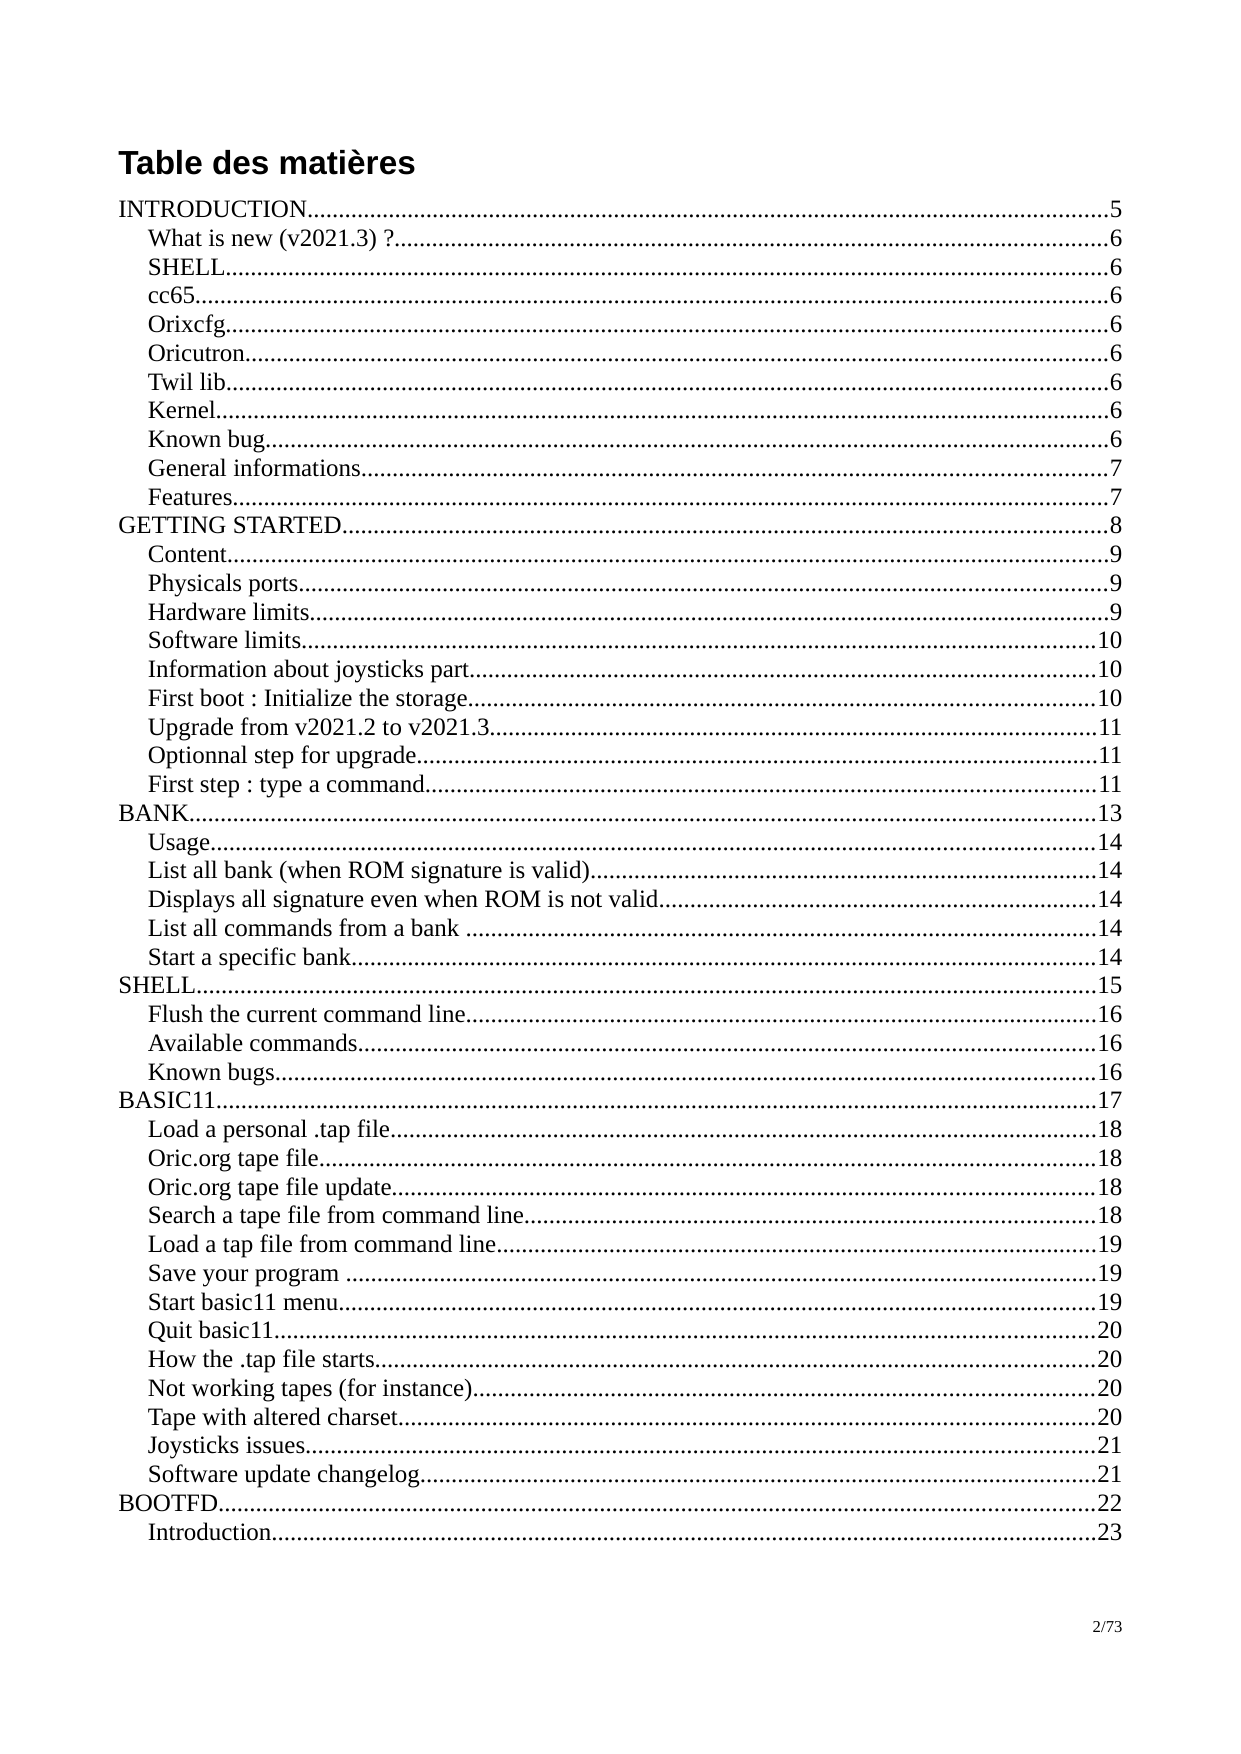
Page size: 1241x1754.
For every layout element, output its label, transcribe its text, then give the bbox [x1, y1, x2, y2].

text Displays all signature even when ROM is not valid 14 [148, 884, 1122, 913]
text Search a tape file from command line 18 [148, 1200, 1122, 1229]
text Introduction 23 [148, 1517, 1122, 1545]
text GETTING STARTED 8 [118, 510, 1122, 539]
text Quit basic11 20 [148, 1315, 1122, 1344]
text Orixcfg 6 [148, 309, 1122, 338]
text Joysticks issues 21 [148, 1430, 1122, 1459]
text Software limits 10 [148, 625, 1122, 654]
text Content 9 [148, 539, 1122, 568]
text Not working tapes (for instance) 20 [148, 1373, 1122, 1402]
text Flush the current command line 16 [148, 999, 1122, 1028]
text SHELL 6 [148, 252, 1122, 280]
text List all bank (when ROM signature is valid) 14 [148, 855, 1122, 884]
text Oricutron 6 [148, 338, 1122, 367]
text First step : type a command 11 [148, 769, 1122, 798]
subtitle Table des matières [118, 143, 1122, 182]
text Oric.org tape file 18 [148, 1143, 1122, 1172]
text Oric.org tape file update 18 [148, 1172, 1122, 1200]
text Upgrade from v2021.2 to v2021.3 11 [148, 712, 1122, 740]
text Features 7 [148, 482, 1122, 510]
text BANK 13 [118, 798, 1122, 827]
text INTRODUCTION 5 [118, 194, 1122, 223]
text Software update changelog 21 [148, 1459, 1122, 1488]
text Load a personal .tap file 18 [148, 1114, 1122, 1143]
text BASIC11 17 [118, 1085, 1122, 1114]
text Optionnal step for upgrade 11 [148, 740, 1122, 769]
text Hardware limits 9 [148, 597, 1122, 625]
text Information about joysticks part 10 [148, 654, 1122, 683]
text cc65 6 [148, 280, 1122, 309]
text Start a specific bank 14 [148, 942, 1122, 970]
text What is new (v2021.3) ? 6 [148, 223, 1122, 252]
text General informations 7 [148, 453, 1122, 482]
text Known bugs 16 [148, 1057, 1122, 1085]
text Available commands 16 [148, 1028, 1122, 1057]
text Physicals ports 9 [148, 568, 1122, 597]
text BOOTFD 22 [118, 1488, 1122, 1517]
text Tape with altered charset 20 [148, 1402, 1122, 1430]
text SHELL 15 [118, 970, 1122, 999]
text First boot : Initialize the storage 10 [148, 683, 1122, 712]
text Load a tap file from command line 19 [148, 1229, 1122, 1258]
text List all commands from a bank 14 [148, 913, 1122, 942]
text Known bug 6 [148, 424, 1122, 453]
text Usage 14 [148, 827, 1122, 855]
text Start basic11 menu 19 [148, 1287, 1122, 1315]
text Kernel 6 [148, 395, 1122, 424]
text Save your program 19 [148, 1258, 1122, 1287]
text How the .tap file starts 20 [148, 1344, 1122, 1373]
text Twil lib 6 [148, 367, 1122, 395]
